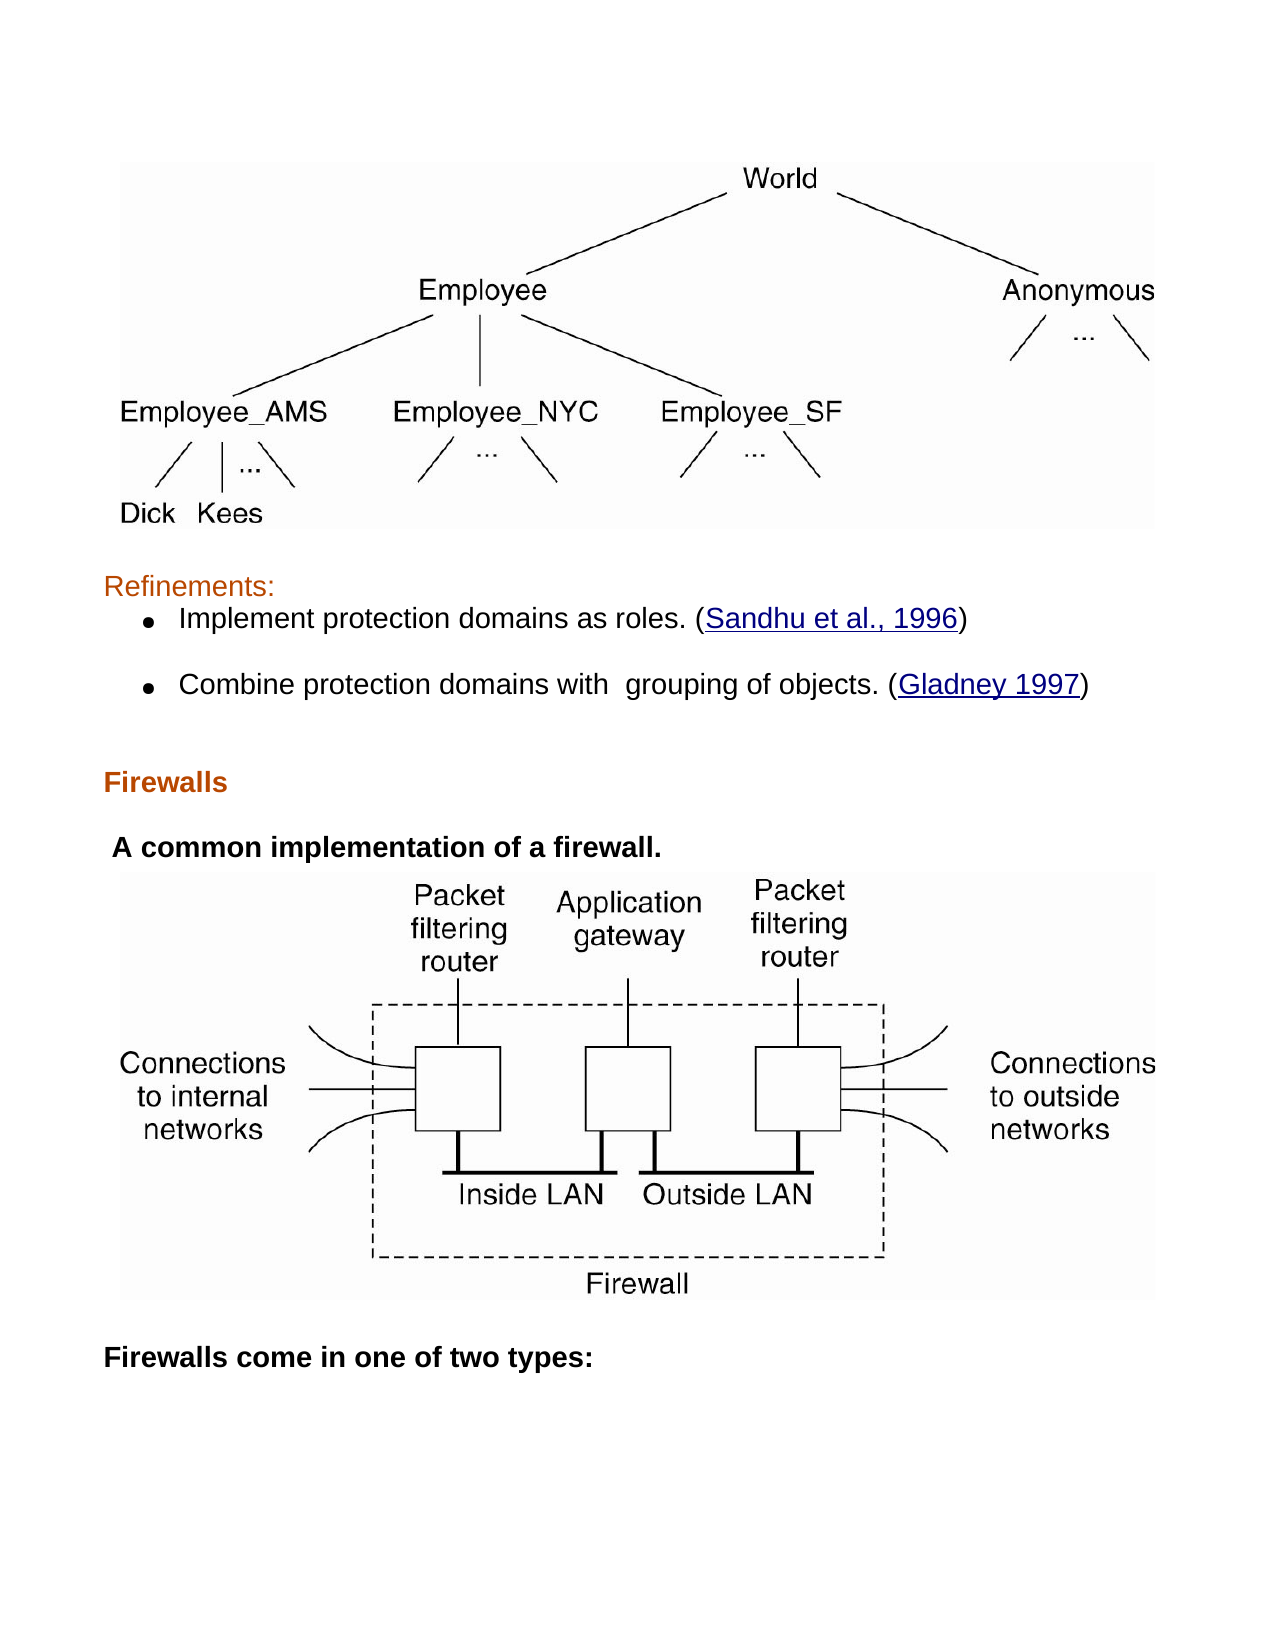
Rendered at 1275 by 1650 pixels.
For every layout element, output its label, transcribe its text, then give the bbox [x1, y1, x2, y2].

text Firewalls [103, 766, 1172, 798]
text Refinements: [103, 570, 1172, 602]
list Implement protection domains as roles. (Sandhu et al., 1996) [141, 602, 1172, 635]
text Firewalls come in one of two types: [103, 1341, 1172, 1374]
list Combine protection domains with grouping of objects. (Gladney 1997) [141, 668, 1172, 700]
text A common implementation of a firewall. [103, 831, 1172, 863]
picture [120, 872, 1156, 1300]
picture [120, 162, 1155, 529]
